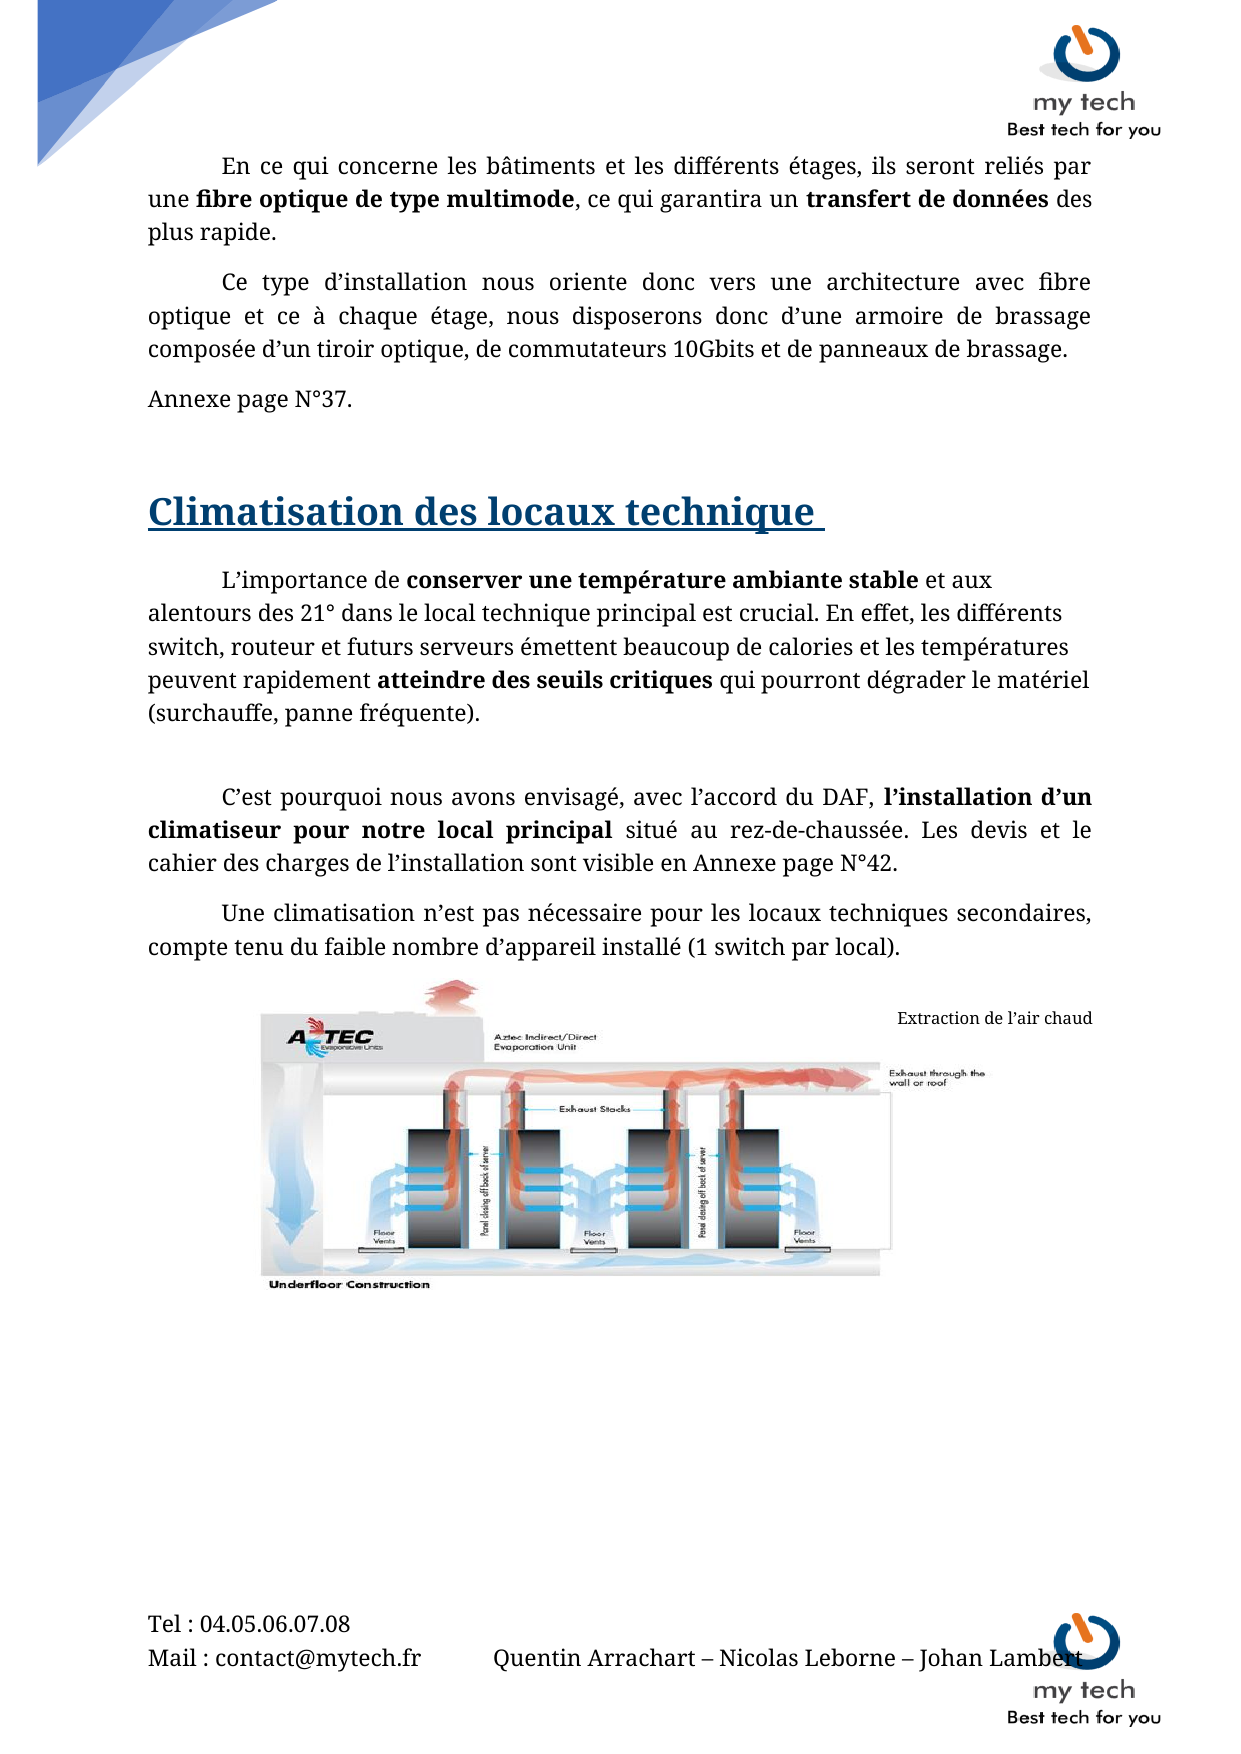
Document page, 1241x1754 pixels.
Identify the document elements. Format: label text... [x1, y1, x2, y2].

text C’est pourquoi nous avons envisagé, avec l’accord du DAF, l’installation d’un climatiseur pour notre local principal situé au rez-de-chaussée. Les devis et le cahier des charges de l’installation sont visible en Annexe page N°42. [148, 778, 1093, 878]
text Ce type d’installation nous oriente donc vers une architecture avec fibre optique et ce à chaque étage, nous disposerons donc d’une armoire de brassage composée d’un tiroir optique, de commutateurs 10Gbits et de panneaux de brassage. [148, 264, 1093, 364]
text L’importance de conserver une température ambiante stable et aux alentours des 21° dans le local technique principal est crucial. En effet, les différents switch, routeur et futurs serveurs émettent beaucoup de calories et les températures peuvent rapidement atteindre des seuils critiques qui pourront dégrader le matériel (surchauffe, panne fréquente). [148, 562, 1093, 762]
text En ce qui concerne les bâtiments et les différents étages, ils seront reliés par une fibre optique de type multimode, ce qui garantira un transfert de données des plus rapide. [148, 148, 1093, 248]
text Extraction de l’air chaud [897, 996, 1094, 1027]
text Une climatisation n’est pas nécessaire pour les locaux techniques secondaires, compte tenu du faible nombre d’appareil installé (1 switch par local). [148, 895, 1093, 962]
subtitle Climatisation des locaux technique [148, 485, 1093, 536]
text Annexe page N°37. [148, 381, 1093, 414]
